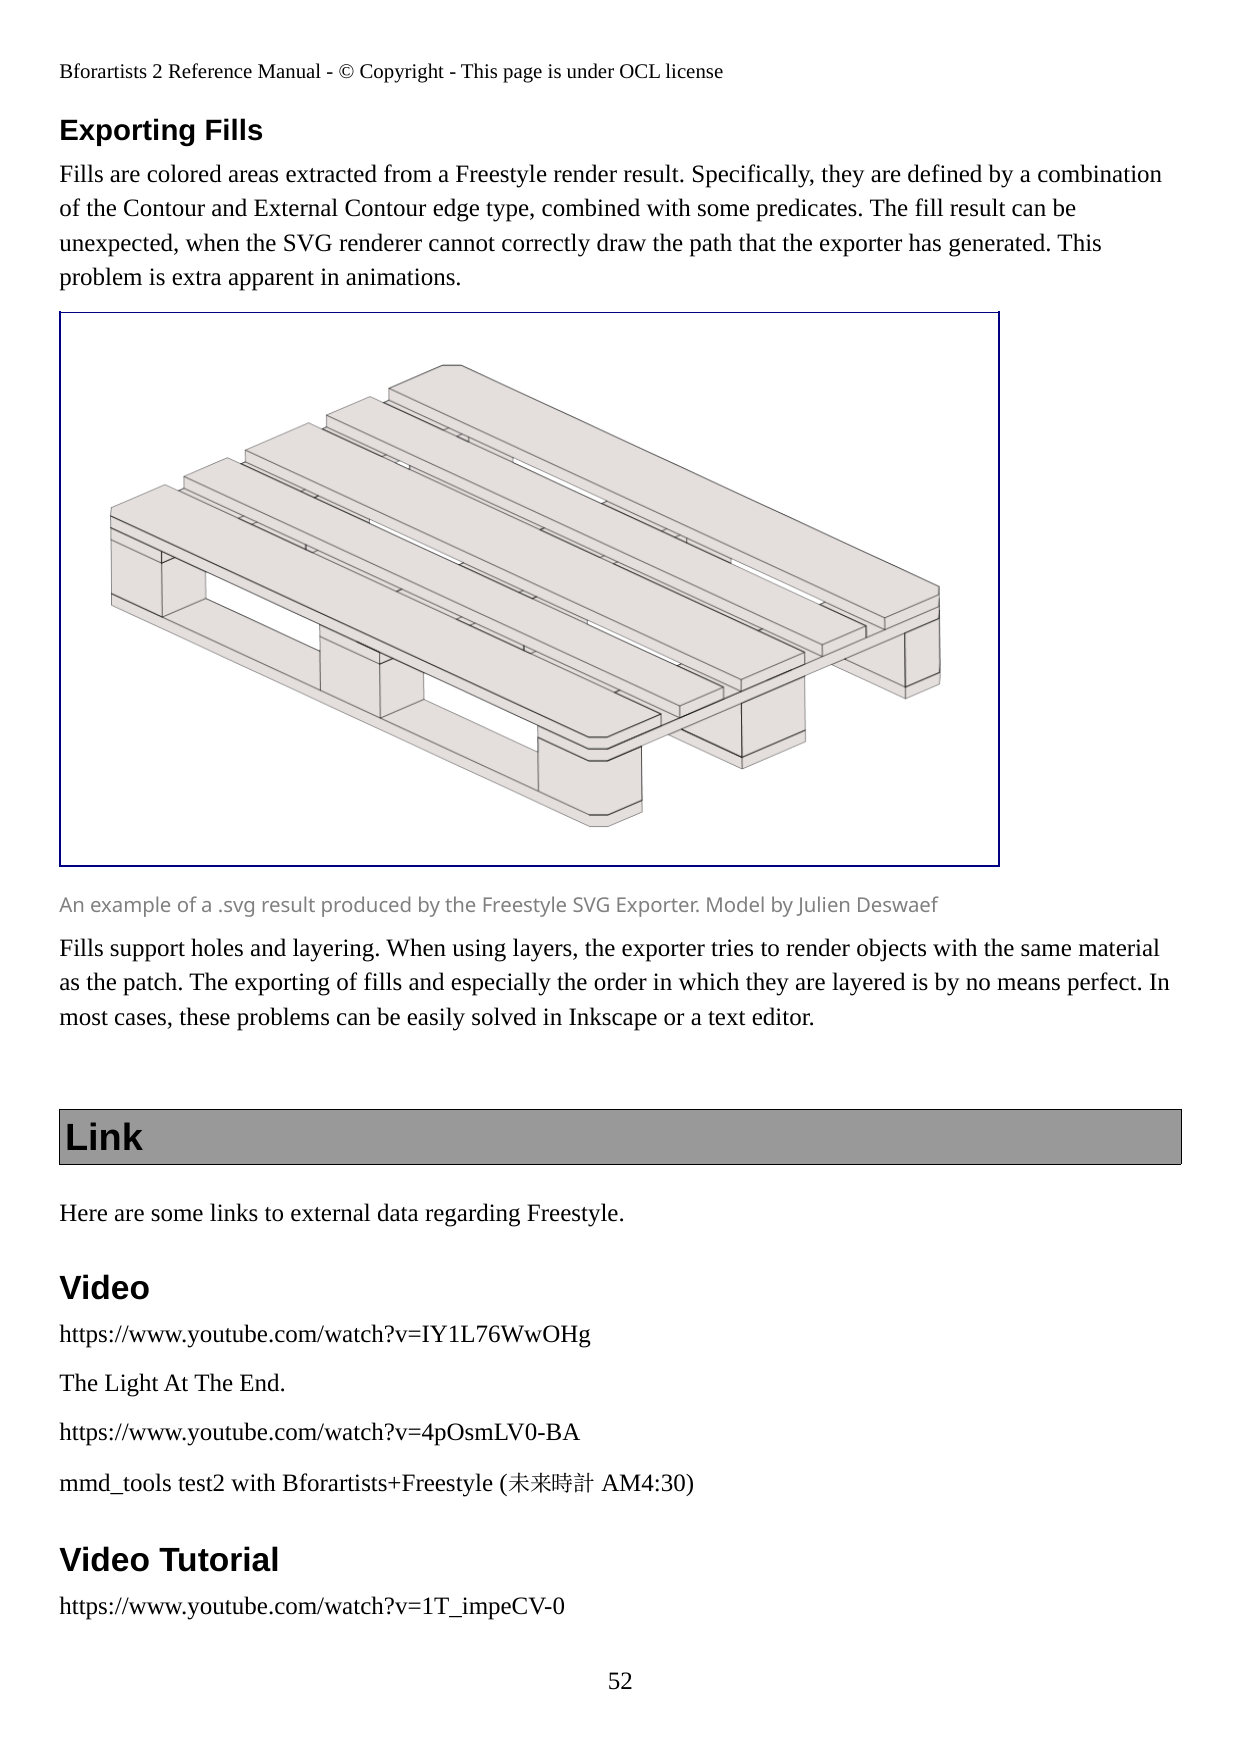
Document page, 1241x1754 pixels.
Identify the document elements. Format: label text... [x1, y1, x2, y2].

table_header Link [60, 1110, 1181, 1164]
text mmd_tools test2 with Bforartists+Freestyle (未来時計 AM4:30) [59, 1467, 1181, 1498]
text An example of a .svg result produced by the Freestyle SVG Exporter. Model by Julien Deswaef [59, 887, 1181, 918]
text Fills support holes and layering. When using layers, the exporter tries to render objects with the same material as the patch. The exporting of fills and especially the order in which they are layered is by no means perfect. In most cases, these problems can be easily solved in Inkscape or a text editor. [59, 933, 1181, 1031]
text Fills are colored areas extracted from a Freestyle render result. Specifically, they are defined by a combination of the Contour and External Contour edge type, combined with some predicates. The fill result can be unexpected, when the SVG renderer cannot correctly draw the path that the exporter has generated. This problem is extra apparent in animations. [59, 159, 1181, 291]
subtitle Exporting Fills [59, 113, 1181, 146]
text https://www.youtube.com/watch?v=IY1L76WwOHg [59, 1319, 1181, 1348]
subtitle Video Tutorial [59, 1540, 1181, 1578]
text The Light At The End. [59, 1368, 1181, 1397]
text https://www.youtube.com/watch?v=1T_impeCV-0 [59, 1591, 1181, 1619]
subtitle Video [59, 1268, 1181, 1307]
picture [61, 313, 998, 865]
text Here are some links to external data regarding Freestyle. [59, 1198, 1181, 1227]
text https://www.youtube.com/watch?v=4pOsmLV0-BA [59, 1417, 1181, 1446]
